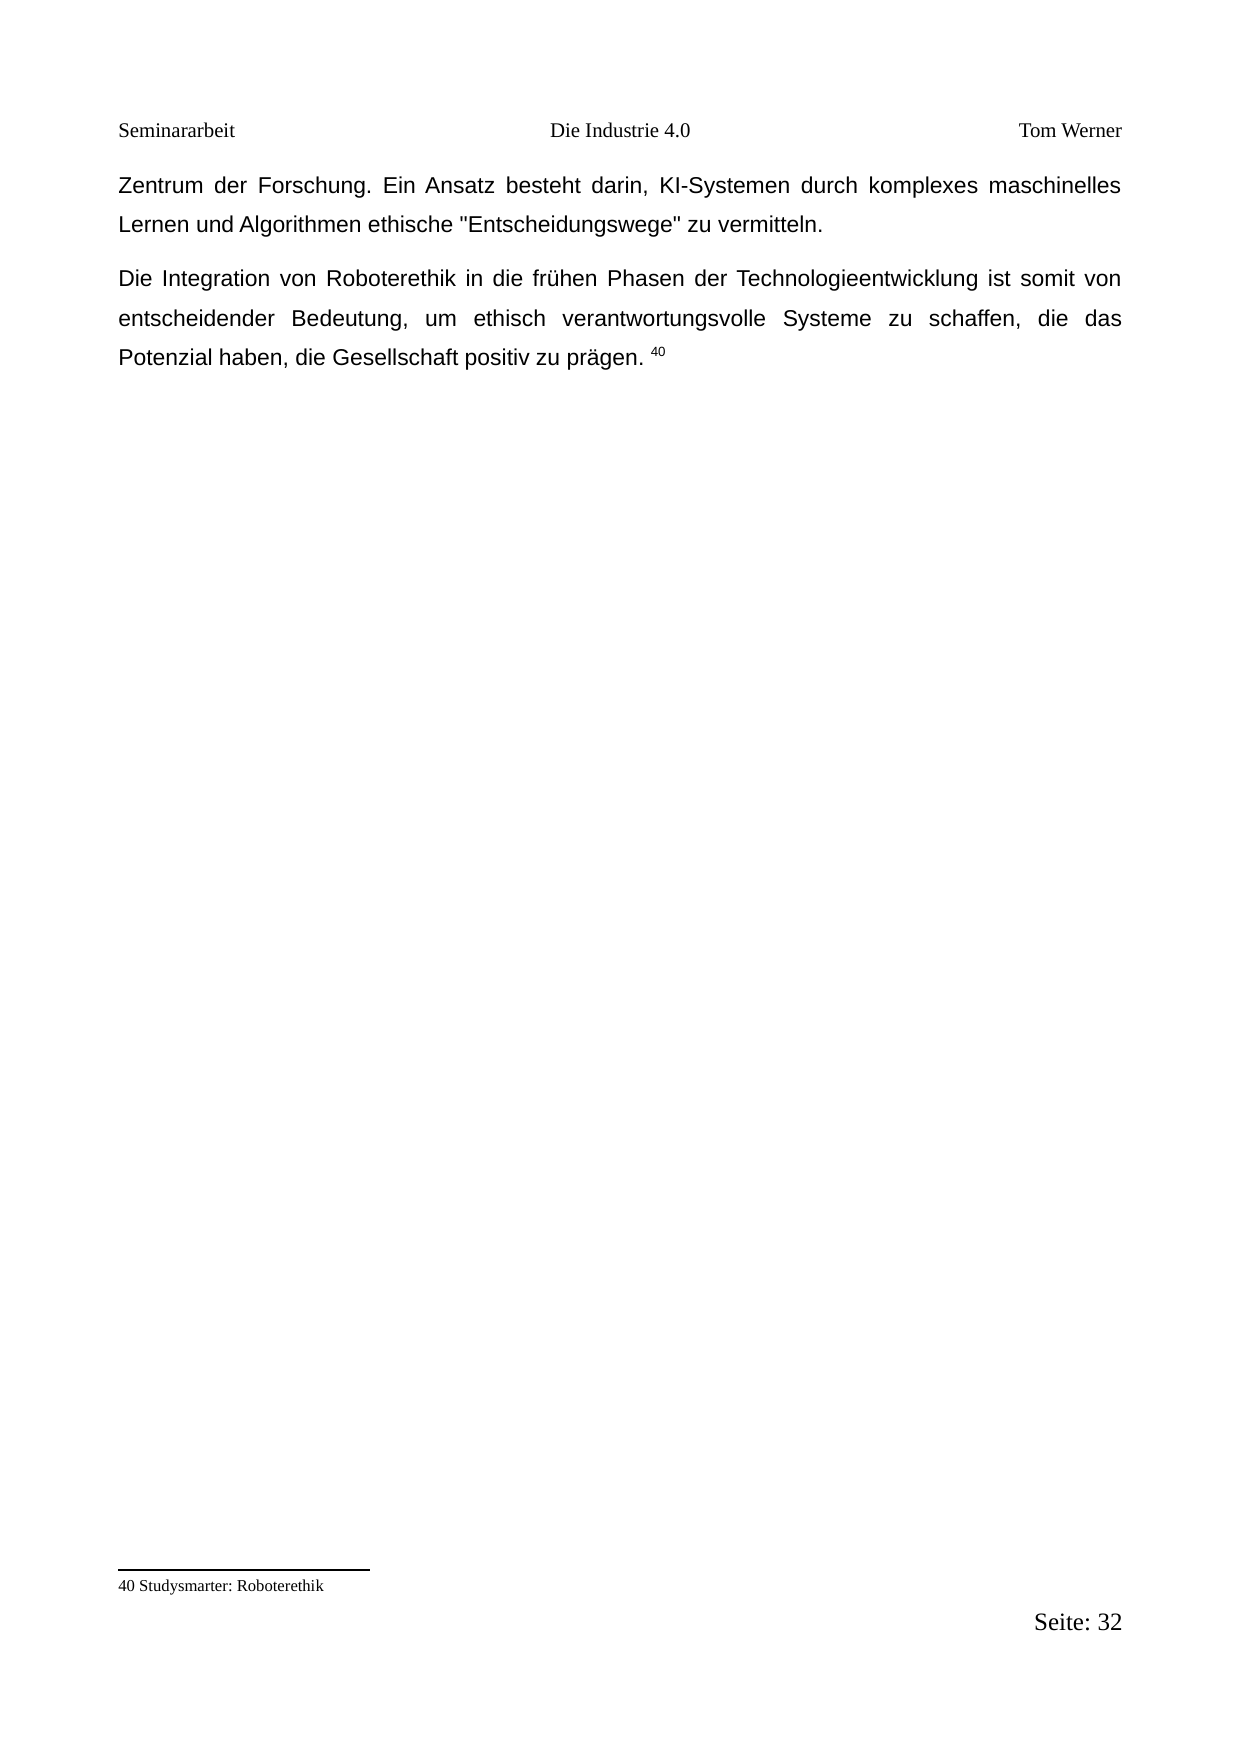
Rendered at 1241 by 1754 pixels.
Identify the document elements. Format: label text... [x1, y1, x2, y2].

text Die Integration von Roboterethik in die frühen Phasen der Technologieentwicklung ist somit von entscheidender Bedeutung, um ethisch verantwortungsvolle Systeme zu schaffen, die das Potenzial haben, die Gesellschaft positiv zu prägen. [118, 265, 1122, 371]
text Studysmarter: Roboterethik [118, 1576, 1122, 1595]
text Zentrum der Forschung. Ein Ansatz besteht darin, KI-Systemen durch komplexes maschinelles Lernen und Algorithmen ethische "Entscheidungswege" zu vermitteln. [118, 172, 1122, 237]
